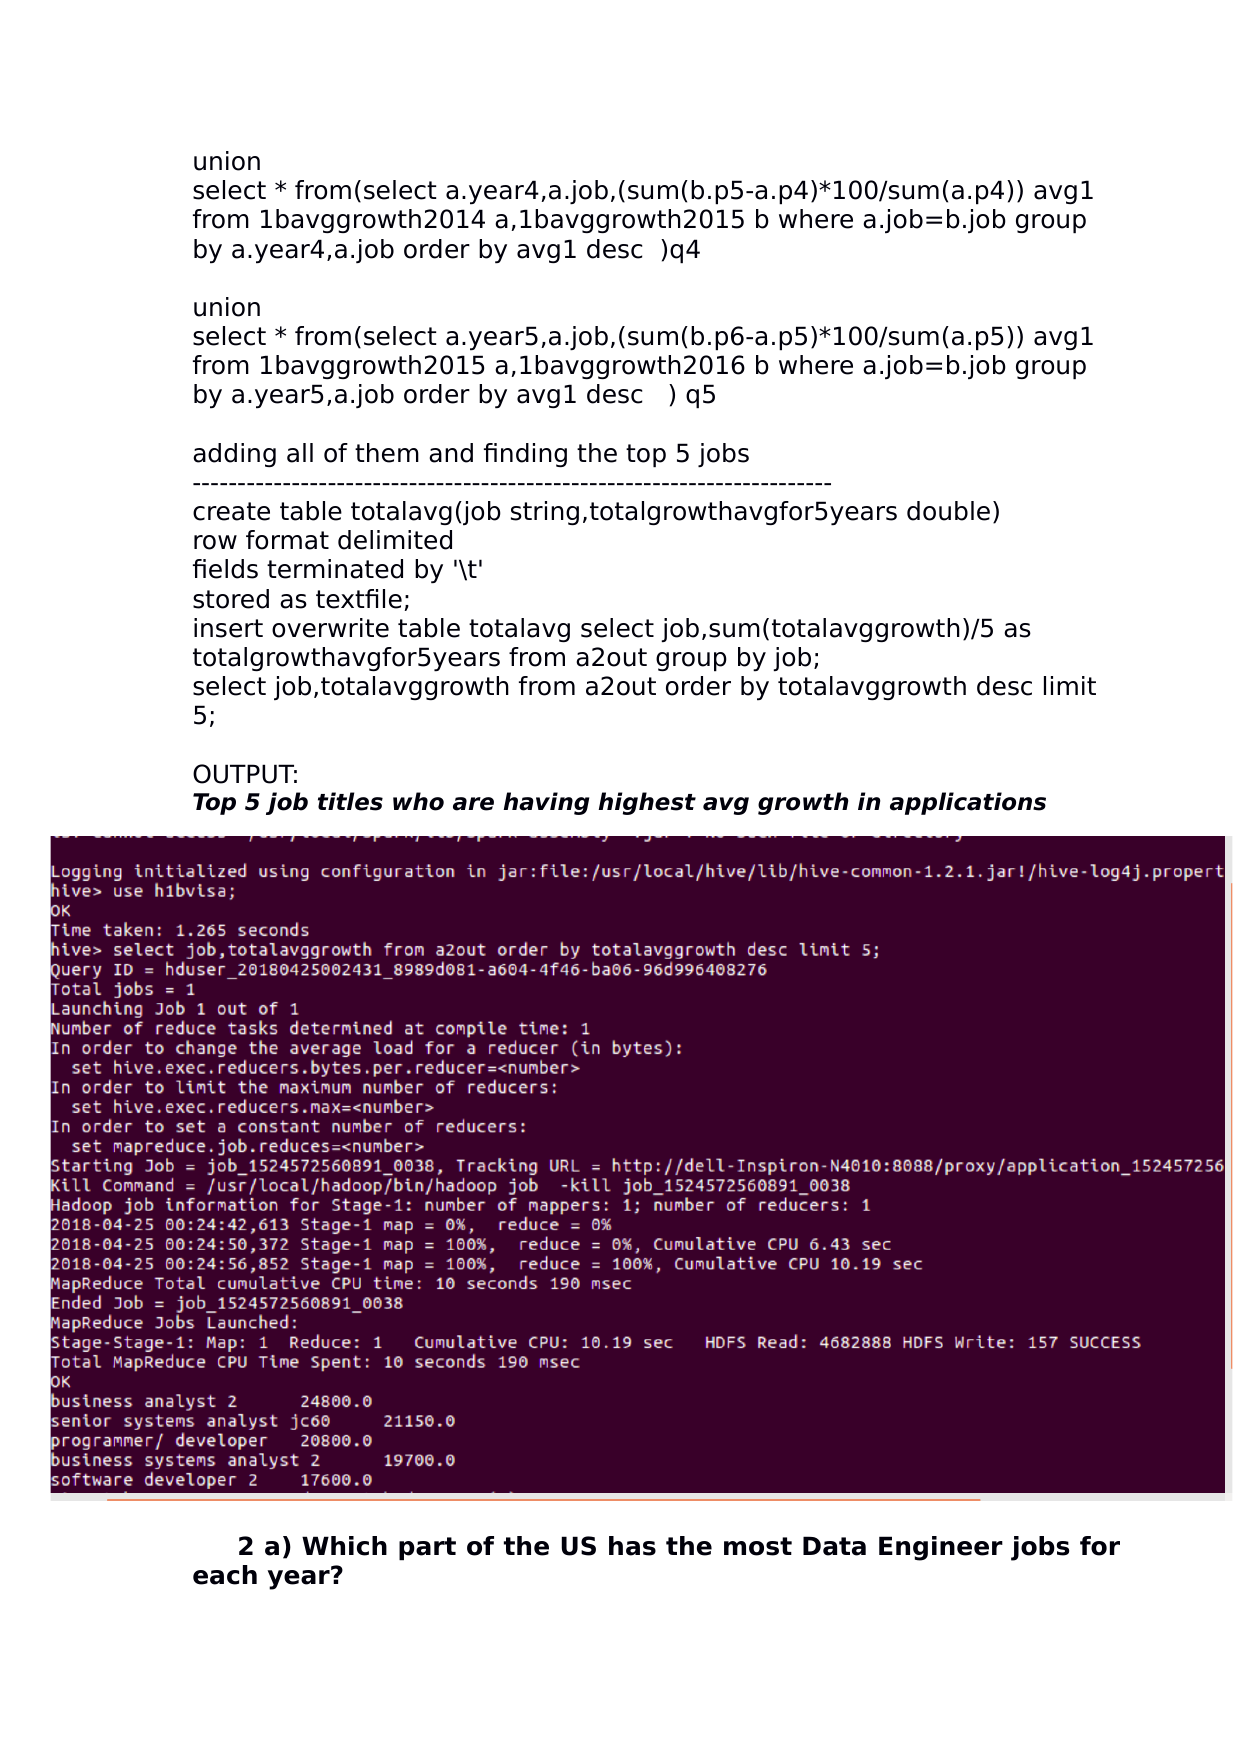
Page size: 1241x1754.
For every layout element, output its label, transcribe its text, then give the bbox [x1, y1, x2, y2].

text create table totalavg(job string,totalgrowthavgfor5years double) [192, 497, 1122, 526]
text OUTPUT: [192, 760, 1122, 789]
picture [50, 836, 1233, 1501]
text adding all of them and finding the top 5 jobs [192, 439, 1122, 468]
text ----------------------------------------------------------------------- [192, 468, 1122, 497]
text union [192, 293, 1122, 322]
text Top 5 job titles who are having highest avg growth in applications [192, 789, 1122, 816]
text select * from(select a.year5,a.job,(sum(b.p6-a.p5)*100/sum(a.p5)) avg1 from 1bavggrowth2015 a,1bavggrowth2016 b where a.job=b.job group by a.year5,a.job order by avg1 desc ) q5 [192, 322, 1122, 410]
text fields terminated by '\t' [192, 556, 1122, 585]
text stored as textfile; [192, 585, 1122, 614]
text row format delimited [192, 526, 1122, 556]
text insert overwrite table totalavg select job,sum(totalavggrowth)/5 as totalgrowthavgfor5years from a2out group by job; [192, 614, 1122, 672]
text select * from(select a.year4,a.job,(sum(b.p5-a.p4)*100/sum(a.p4)) avg1 from 1bavggrowth2014 a,1bavggrowth2015 b where a.job=b.job group by a.year4,a.job order by avg1 desc )q4 [192, 176, 1122, 264]
text union [192, 147, 1122, 176]
text select job,totalavggrowth from a2out order by totalavggrowth desc limit 5; [192, 672, 1122, 731]
text 2 a) Which part of the US has the most Data Engineer jobs for each year? [192, 1530, 1122, 1591]
